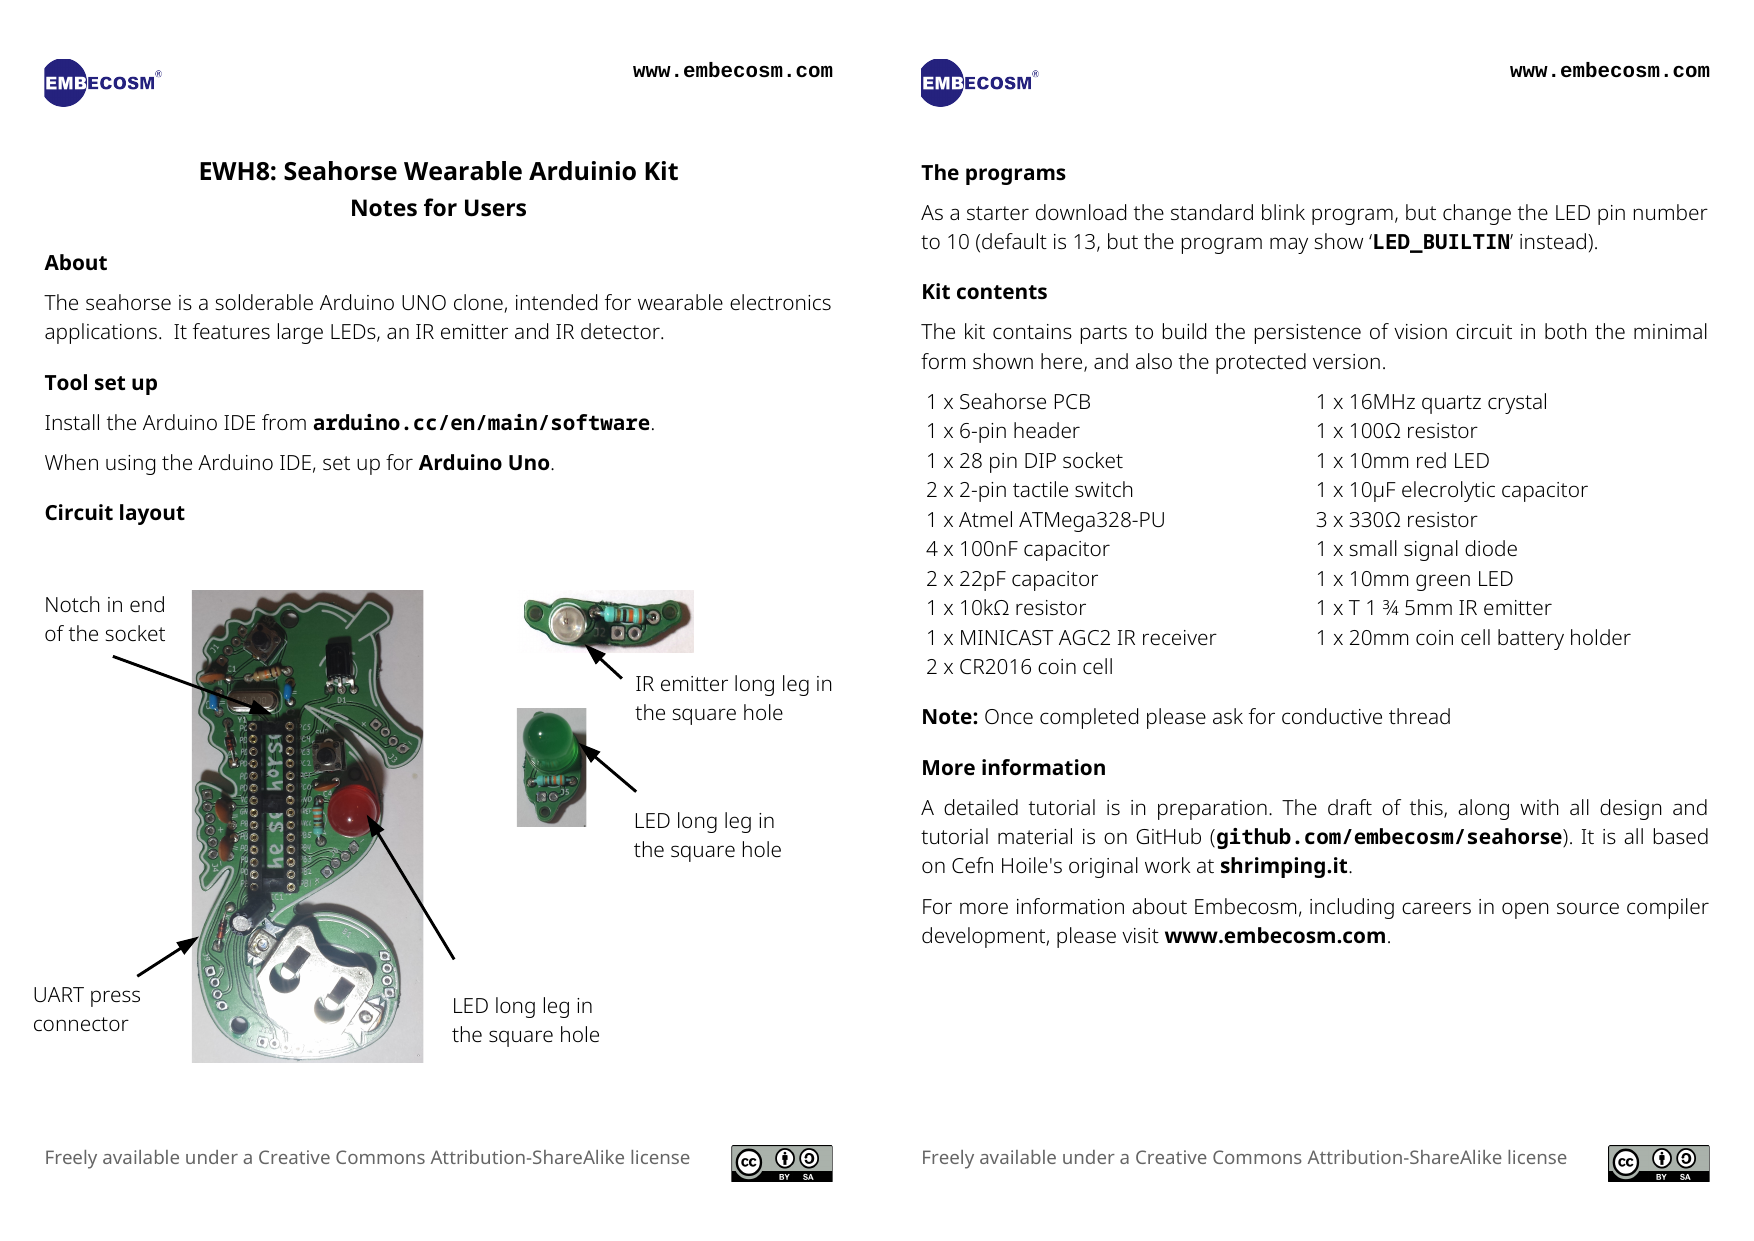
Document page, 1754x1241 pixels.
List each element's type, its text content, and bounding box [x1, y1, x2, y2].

table_header 1 x 16MHz quartz crystal [1316, 386, 1709, 415]
text Install the Arduino IDE from arduino.cc/en/main/software. [44, 406, 833, 436]
subtitle Tool set up [44, 366, 833, 396]
table_cell 1 x Atmel ATMega328-PU [926, 504, 1316, 533]
subtitle Kit contents [921, 276, 1710, 306]
table_cell 1 x 10mm red LED [1316, 445, 1709, 474]
table_cell [1316, 651, 1709, 681]
text The seahorse is a solderable Arduino UNO clone, intended for wearable electronics applications. It features large LEDs, an IR emitter and IR detector. [44, 287, 833, 346]
picture [191, 590, 424, 1063]
picture [921, 59, 1039, 107]
text Notes for Users [44, 192, 833, 222]
text Freely available under a Creative Commons Attribution-ShareAlike license [921, 1146, 1608, 1169]
picture [1608, 1145, 1710, 1182]
subtitle More information [921, 751, 1710, 781]
table_cell 1 x MINICAST AGC2 IR receiver [926, 622, 1316, 651]
table_cell 2 x CR2016 coin cell [926, 651, 1316, 681]
text For more information about Embecosm, including careers in open source compiler development, please visit www.embecosm.com. [921, 891, 1710, 949]
table_cell 4 x 100nF capacitor [926, 533, 1316, 563]
table_cell 1 x 6-pin header [926, 415, 1316, 445]
table_cell 2 x 2-pin tactile switch [926, 474, 1316, 504]
table_cell 3 x 330Ω resistor [1316, 504, 1709, 533]
subtitle Circuit layout [44, 497, 833, 526]
table_cell 1 x small signal diode [1316, 533, 1709, 563]
picture [516, 590, 694, 653]
picture [516, 708, 587, 827]
picture [44, 59, 162, 107]
picture [731, 1145, 833, 1182]
text The kit contains parts to build the persistence of vision circuit in both the minimal form shown here, and also the protected version. [921, 316, 1710, 375]
text www.embecosm.com [162, 59, 833, 83]
text When using the Arduino IDE, set up for Arduino Uno. [44, 447, 833, 476]
table_cell 1 x 10μF elecrolytic capacitor [1316, 474, 1709, 504]
table_cell 1 x 20mm coin cell battery holder [1316, 622, 1709, 651]
title EWH8: Seahorse Wearable Arduinio Kit [44, 156, 833, 186]
text Freely available under a Creative Commons Attribution-ShareAlike license [44, 1146, 731, 1169]
table_cell 1 x T 1 ¾ 5mm IR emitter [1316, 592, 1709, 622]
text www.embecosm.com [1039, 59, 1710, 83]
subtitle About [44, 247, 833, 276]
table_cell 1 x 10mm green LED [1316, 563, 1709, 592]
text A detailed tutorial is in preparation. The draft of this, along with all design and tutorial material is on GitHub (github.com/embecosm/seahorse). It is all based on Cefn Hoile's original work at shrimping.it. [921, 791, 1710, 880]
text As a starter download the standard blink program, but change the LED pin number to 10 (default is 13, but the program may show ‘LED_BUILTIN’ instead). [921, 197, 1710, 256]
table_cell 2 x 22pF capacitor [926, 563, 1316, 592]
table_cell 1 x 28 pin DIP socket [926, 445, 1316, 474]
table_cell 1 x 10kΩ resistor [926, 592, 1316, 622]
subtitle The programs [921, 156, 1710, 186]
table_cell 1 x 100Ω resistor [1316, 415, 1709, 445]
table_header 1 x Seahorse PCB [926, 386, 1316, 415]
subtitle Note: Once completed please ask for conductive thread [921, 701, 1710, 731]
